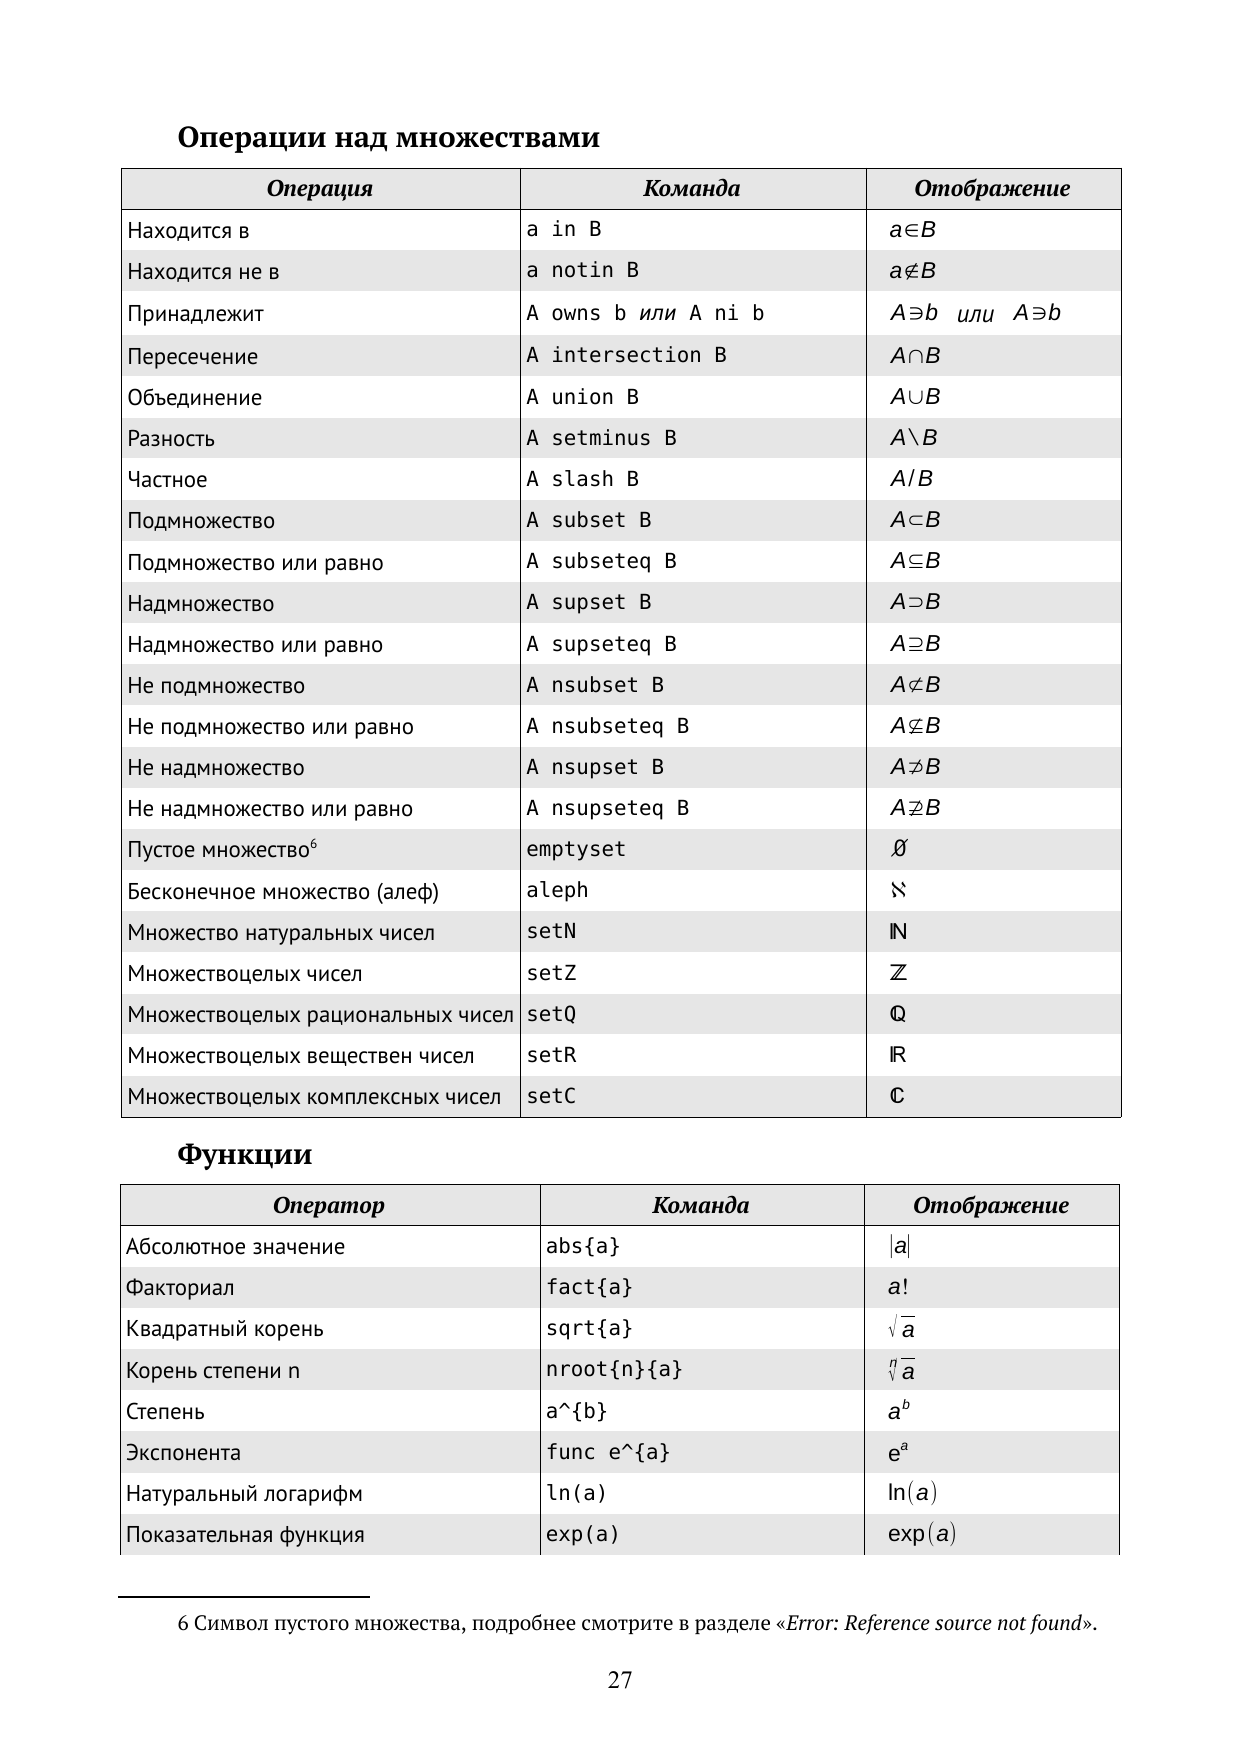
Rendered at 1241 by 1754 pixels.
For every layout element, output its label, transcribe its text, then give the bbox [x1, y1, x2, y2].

table_cell Натуральный логарифм [121, 1473, 540, 1514]
table_header Оператор [121, 1185, 540, 1225]
table_cell a^{b} [541, 1390, 864, 1431]
table_cell A setminus B [521, 418, 866, 458]
table_cell Надмножество или равно [122, 623, 520, 664]
table_cell Подмножество или равно [122, 541, 520, 582]
table_cell Пересечение [122, 335, 520, 376]
table_cell [867, 870, 1121, 911]
table_cell Разность [122, 418, 520, 458]
table_cell Подмножество [122, 500, 520, 541]
table_header Команда [541, 1185, 864, 1225]
table_cell Не подмножество [122, 664, 520, 705]
table_cell A subset B [521, 500, 866, 541]
table_cell abs{a} [541, 1226, 864, 1267]
table_header Операция [122, 169, 520, 209]
table_cell [867, 952, 1121, 993]
subtitle Функции [177, 1135, 1122, 1172]
table_cell ln(a) [541, 1473, 864, 1514]
table_cell [865, 1431, 1119, 1473]
table_cell [867, 418, 1121, 458]
table_cell a in B [521, 210, 866, 250]
table_cell Бесконечное множество (алеф) [122, 870, 520, 911]
table_cell Множество натуральных чисел [122, 911, 520, 952]
table_cell sqrt{a} [541, 1308, 864, 1349]
table_cell Факториал [121, 1267, 540, 1308]
table_cell [867, 250, 1121, 291]
table_cell A slash B [521, 459, 866, 500]
table_cell Не надмножество [122, 747, 520, 788]
table_cell setZ [521, 952, 866, 993]
table_cell [867, 335, 1121, 376]
table_cell A owns b или A ni b [521, 291, 866, 335]
table_cell A subseteq B [521, 541, 866, 582]
table_cell A supset B [521, 582, 866, 623]
table_cell Частное [122, 459, 520, 500]
table_cell Показательная функция [121, 1514, 540, 1555]
table_cell Множествоцелых рациональных чисел [122, 994, 520, 1034]
table_cell setN [521, 911, 866, 952]
table_cell [865, 1226, 1119, 1267]
table_cell [867, 994, 1121, 1034]
table_cell [867, 664, 1121, 705]
table_cell A supseteq B [521, 623, 866, 664]
table_cell [867, 1035, 1121, 1076]
table_cell Степень [121, 1390, 540, 1431]
table_cell Корень степени n [121, 1349, 540, 1390]
table_cell Квадратный корень [121, 1308, 540, 1349]
table_cell Множествоцелых веществен чисел [122, 1035, 520, 1076]
table_cell Не подмножество или равно [122, 705, 520, 747]
table_cell Множествоцелых чисел [122, 952, 520, 993]
table_cell [867, 829, 1121, 870]
table_cell [867, 788, 1121, 829]
table_cell Пустое множество [122, 829, 520, 870]
table_cell [867, 459, 1121, 500]
table_cell [865, 1267, 1119, 1308]
table_header Команда [521, 169, 866, 209]
table_cell [865, 1349, 1119, 1390]
table_cell или [867, 291, 1121, 335]
table_cell A nsubseteq B [521, 705, 866, 747]
table_cell [865, 1514, 1119, 1555]
table_cell A intersection B [521, 335, 866, 376]
table_cell func e^{a} [541, 1431, 864, 1473]
table_cell [867, 747, 1121, 788]
table_cell [867, 376, 1121, 417]
table_cell setQ [521, 994, 866, 1034]
table_cell [867, 705, 1121, 747]
table_cell aleph [521, 870, 866, 911]
table_cell setC [521, 1076, 866, 1117]
table_cell Не надмножество или равно [122, 788, 520, 829]
table_cell [865, 1308, 1119, 1349]
table_cell Абсолютное значение [121, 1226, 540, 1267]
table_header Отображение [867, 169, 1121, 209]
table_cell Надмножество [122, 582, 520, 623]
table_cell A union B [521, 376, 866, 417]
table_cell Находится в [122, 210, 520, 250]
table_cell [867, 500, 1121, 541]
table_cell setR [521, 1035, 866, 1076]
subtitle Операции над множествами [177, 118, 1122, 156]
table_cell A nsupseteq B [521, 788, 866, 829]
table_cell A nsubset B [521, 664, 866, 705]
table_cell Объединение [122, 376, 520, 417]
table_cell [867, 623, 1121, 664]
table_cell [865, 1473, 1119, 1514]
table_cell Принадлежит [122, 291, 520, 335]
table_cell [867, 210, 1121, 250]
table_cell [867, 582, 1121, 623]
table_cell emptyset [521, 829, 866, 870]
table_cell a notin B [521, 250, 866, 291]
table_cell [865, 1390, 1119, 1431]
table_cell nroot{n}{a} [541, 1349, 864, 1390]
table_cell Экспонента [121, 1431, 540, 1473]
table_cell Находится не в [122, 250, 520, 291]
table_cell fact{a} [541, 1267, 864, 1308]
table_cell A nsupset B [521, 747, 866, 788]
table_cell [867, 541, 1121, 582]
table_cell [867, 1076, 1121, 1117]
table_cell exp(a) [541, 1514, 864, 1555]
table_cell Множествоцелых комплексных чисел [122, 1076, 520, 1117]
table_cell [867, 911, 1121, 952]
table_header Отображение [865, 1185, 1119, 1225]
